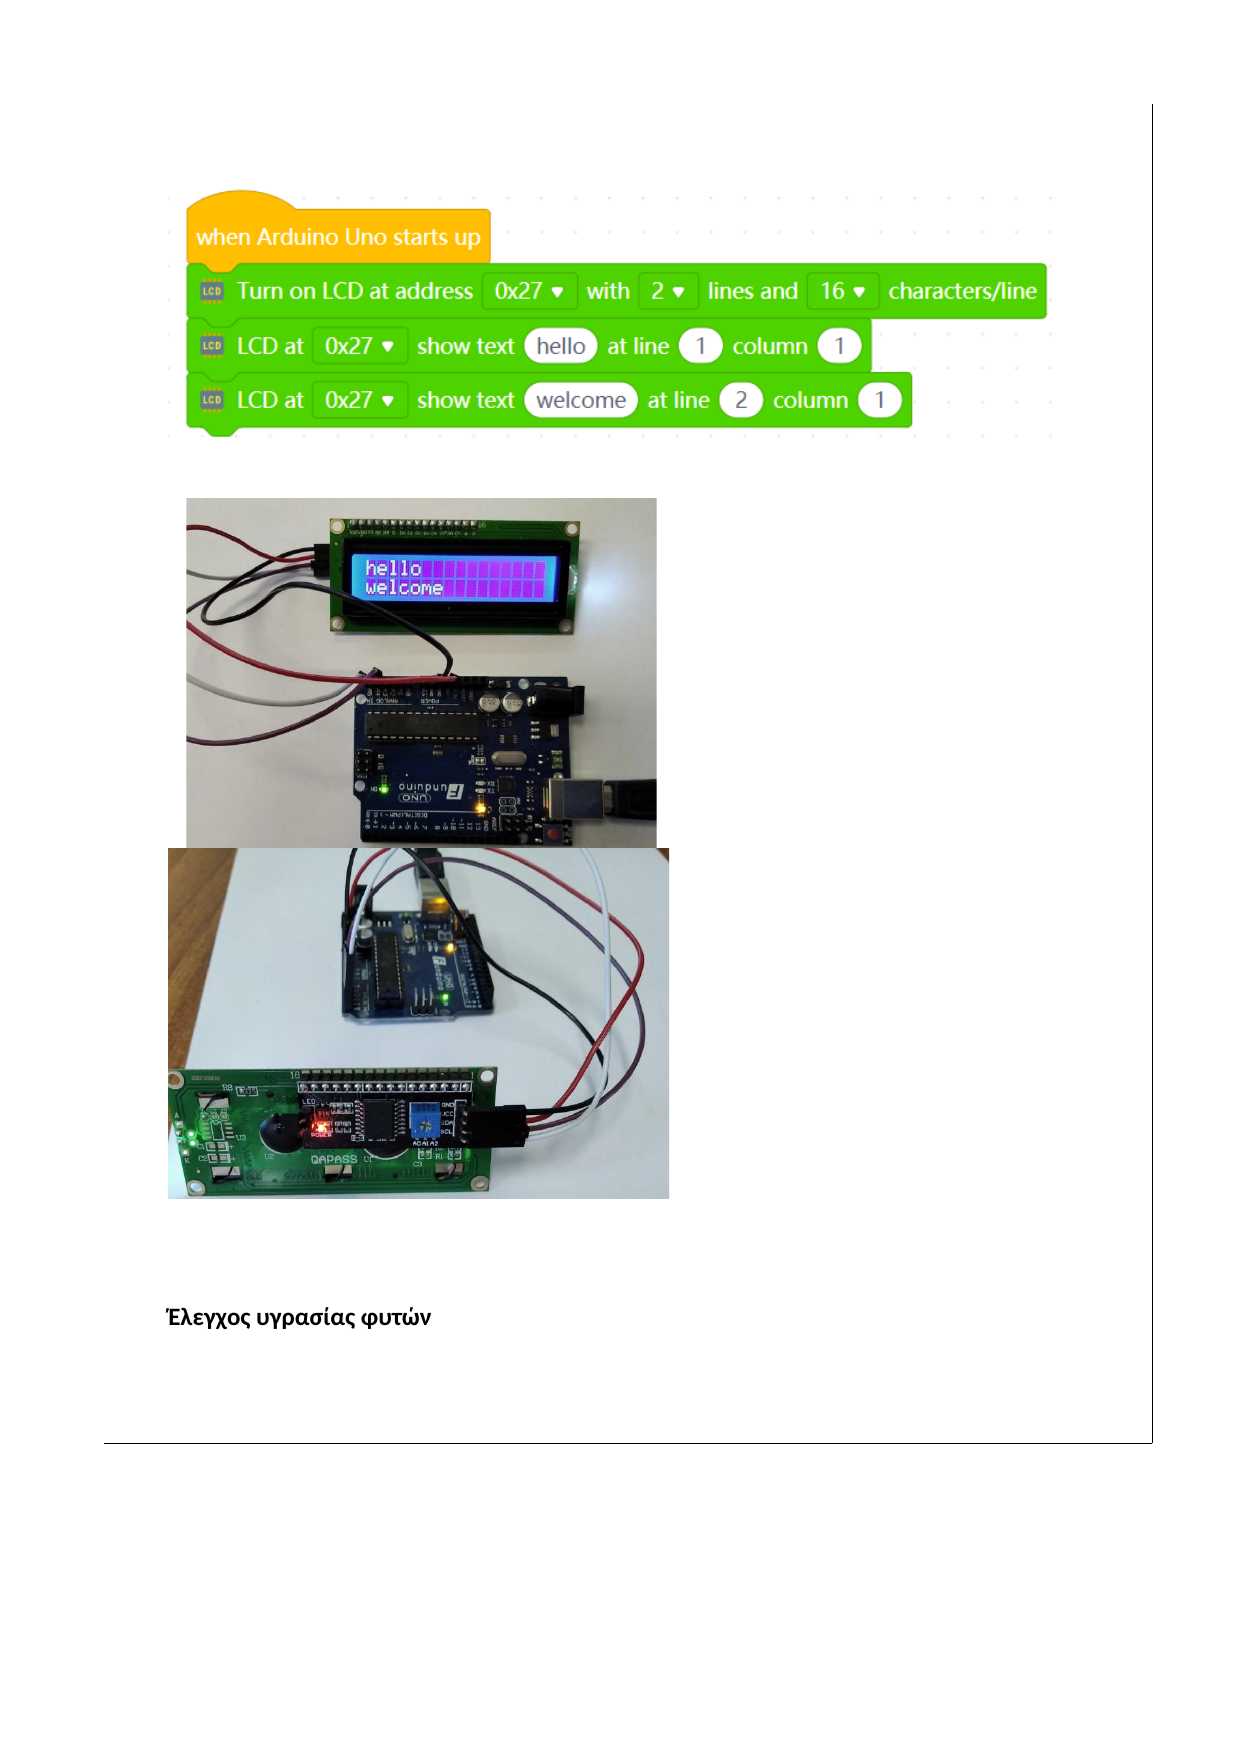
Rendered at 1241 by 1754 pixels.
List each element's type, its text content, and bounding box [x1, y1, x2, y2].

text Έλεγχος υγρασίας φυτών [103, 1237, 1152, 1283]
